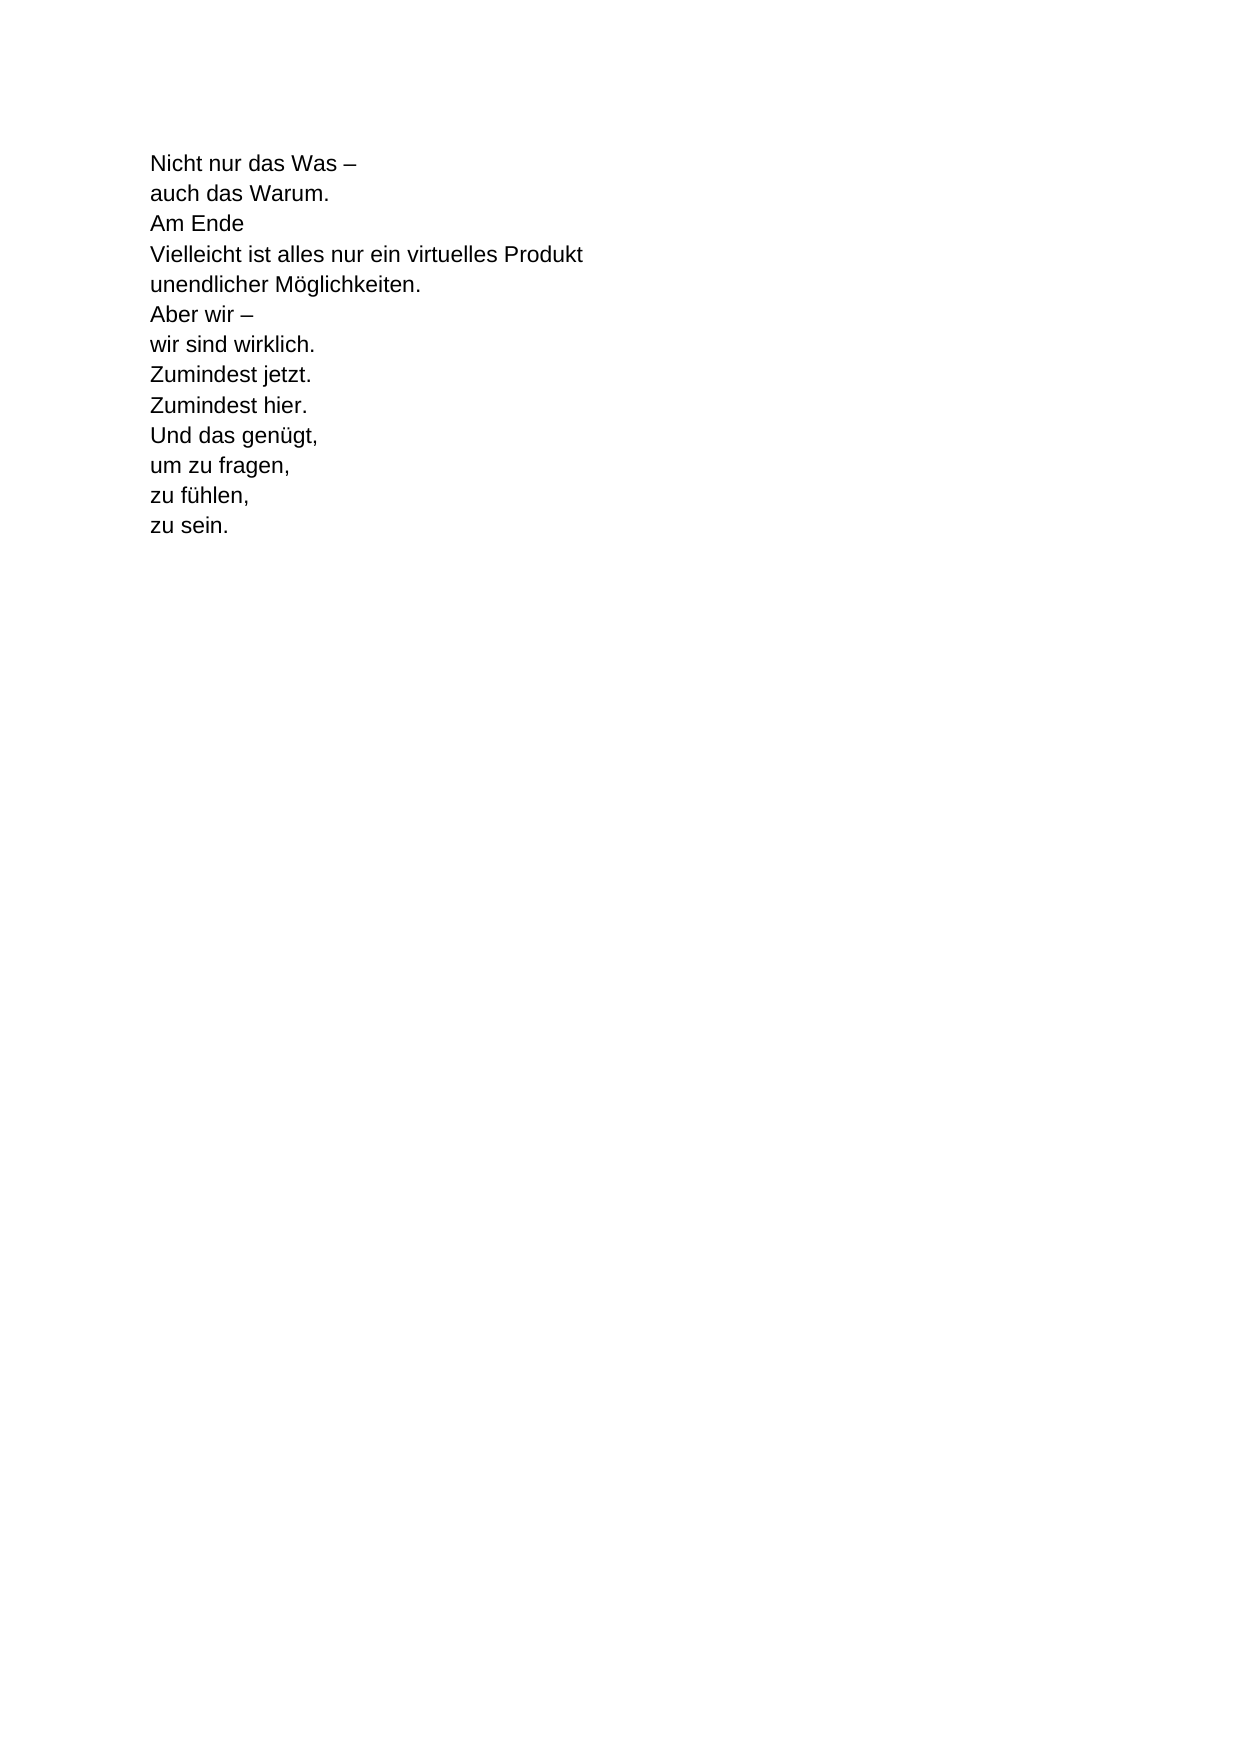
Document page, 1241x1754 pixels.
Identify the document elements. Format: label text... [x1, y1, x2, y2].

text Am Ende [150, 210, 1090, 237]
text Vielleicht ist alles nur ein virtuelles Produkt [150, 241, 1090, 267]
text zu sein. [150, 512, 1090, 539]
text Aber wir – [150, 301, 1090, 327]
text wir sind wirklich. [150, 331, 1090, 358]
text Nicht nur das Was – [150, 150, 1090, 176]
text Und das genügt, [150, 422, 1090, 448]
text Zumindest hier. [150, 392, 1090, 418]
text auch das Warum. [150, 180, 1090, 207]
text unendlicher Möglichkeiten. [150, 271, 1090, 297]
text um zu fragen, [150, 452, 1090, 478]
text Zumindest jetzt. [150, 361, 1090, 388]
text zu fühlen, [150, 482, 1090, 509]
